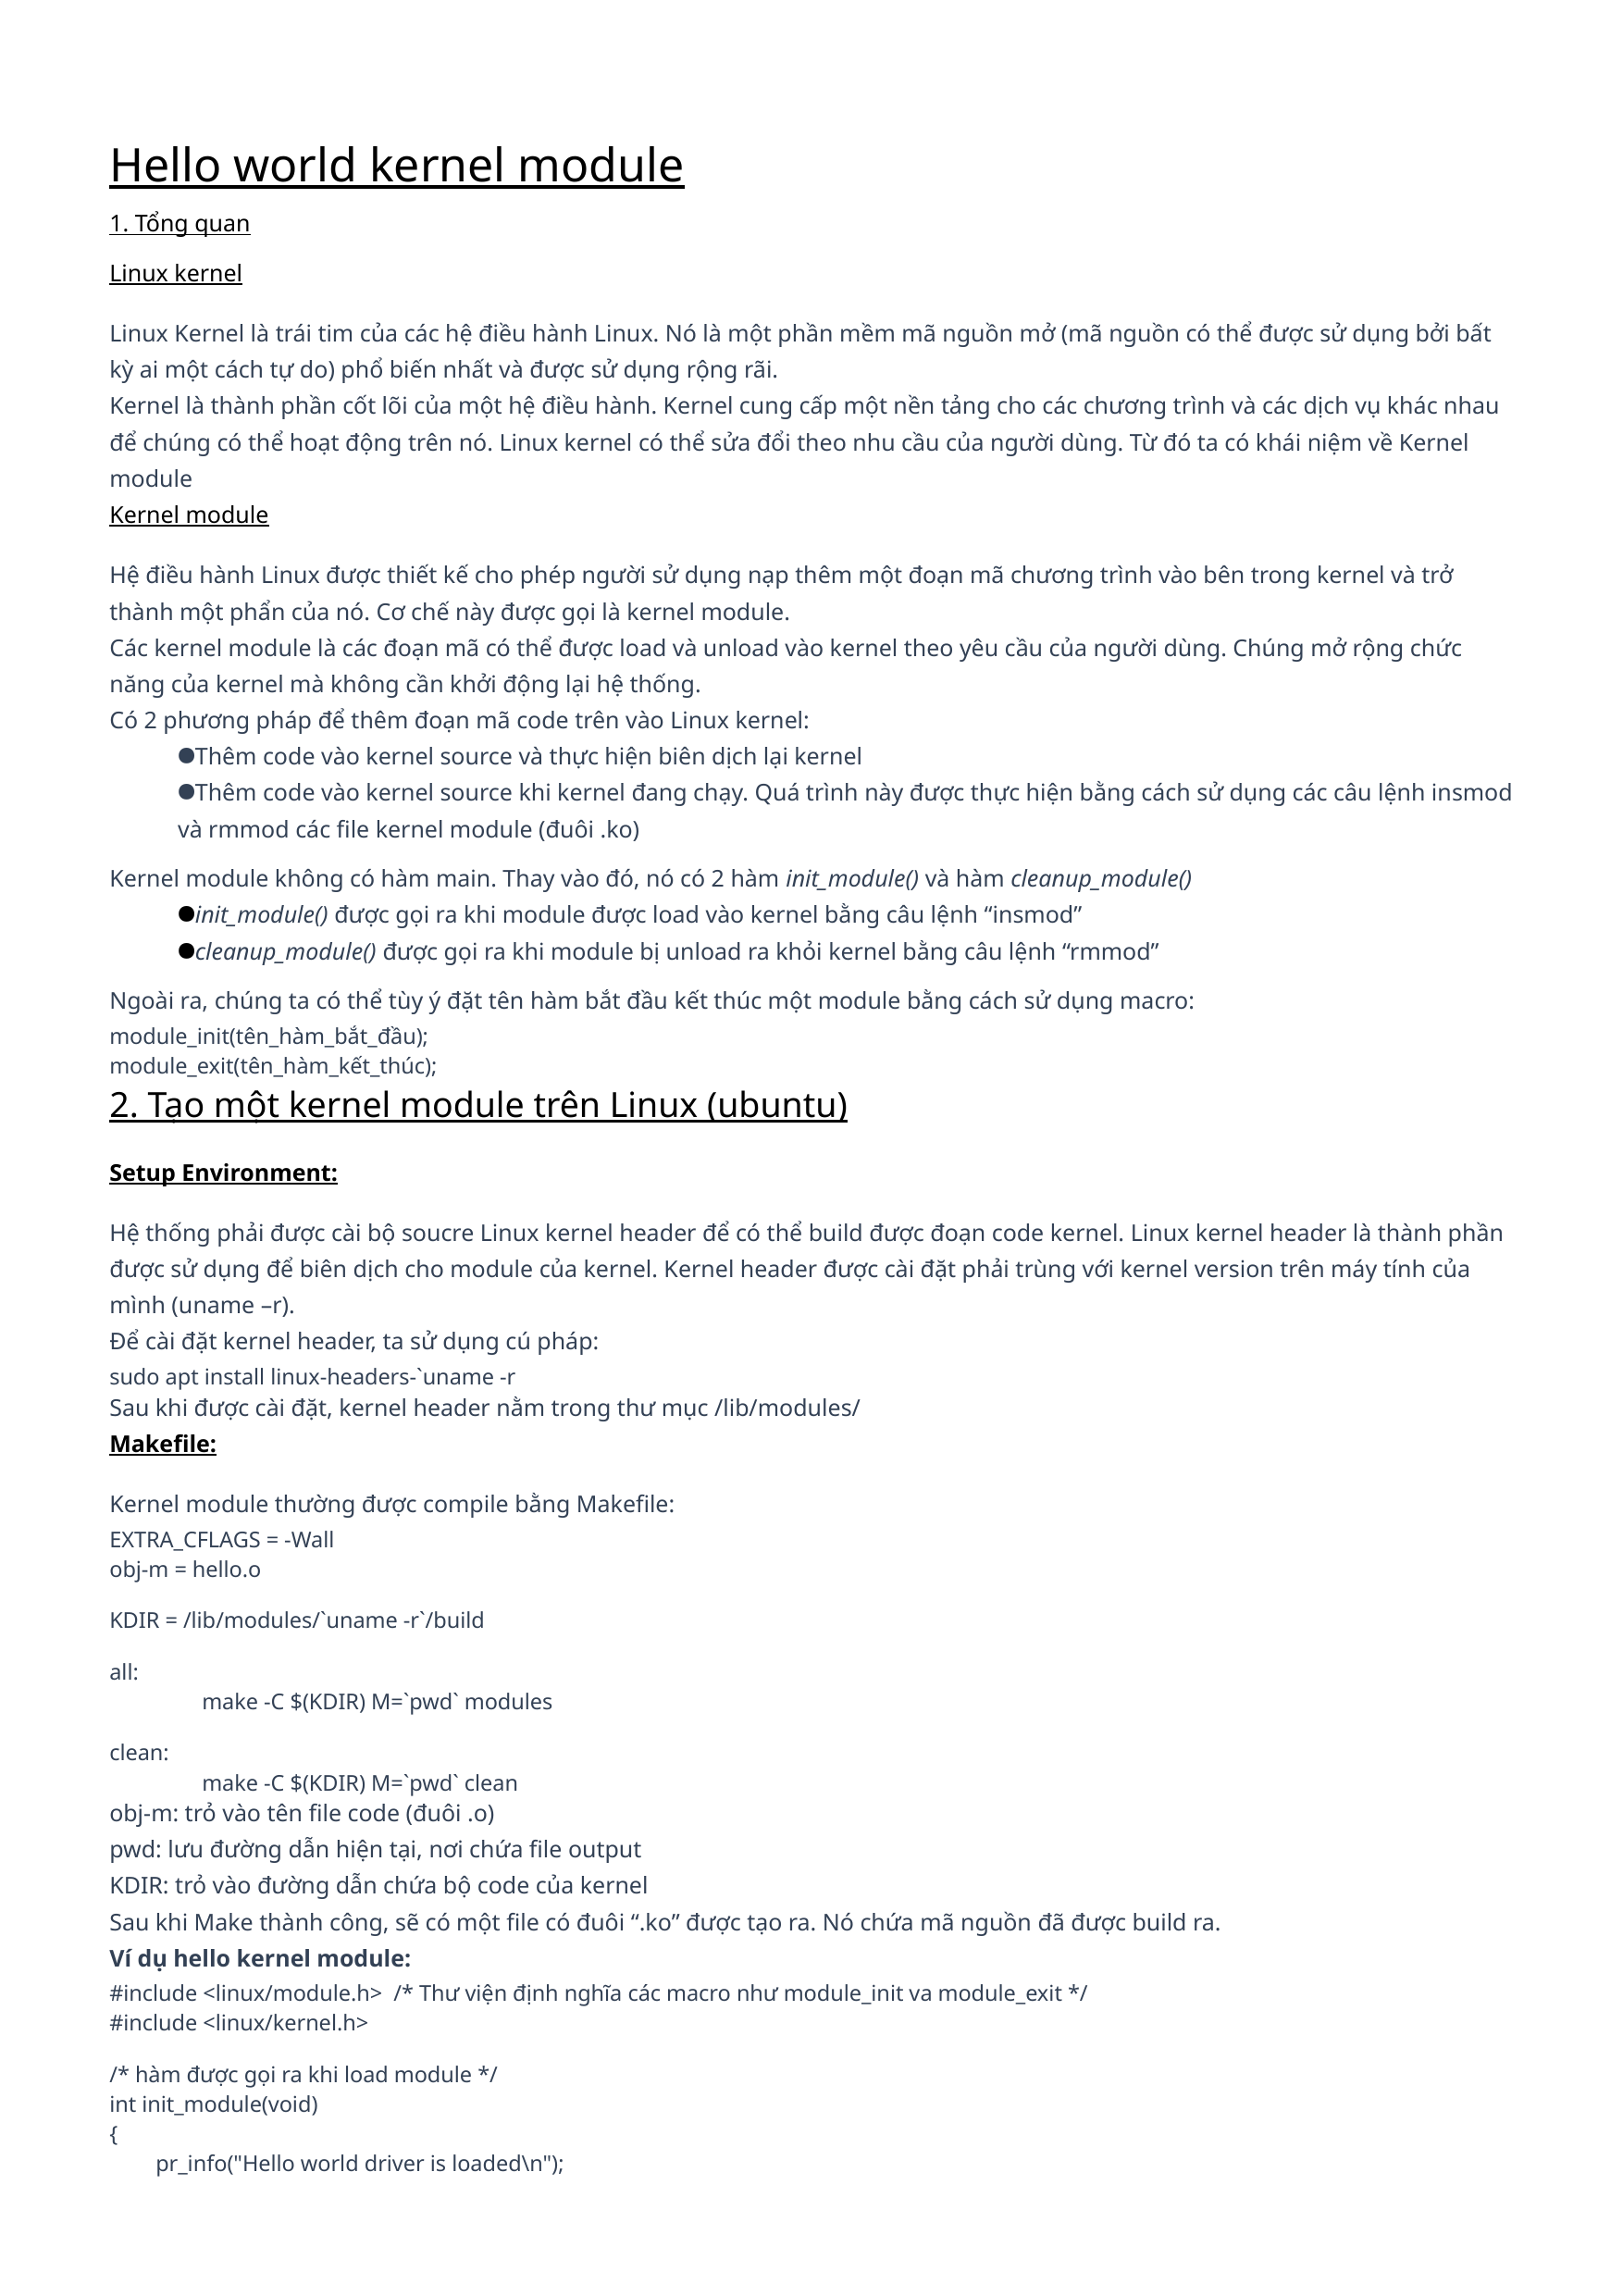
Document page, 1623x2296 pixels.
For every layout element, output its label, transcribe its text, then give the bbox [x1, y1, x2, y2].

text int init_module(void) [109, 2089, 1514, 2118]
text Ngoài ra, chúng ta có thể tùy ý đặt tên hàm bắt đầu kết thúc một module bằng cách sử dụng macro: [109, 985, 1514, 1016]
text Sau khi Make thành công, sẽ có một file có đuôi “.ko” được tạo ra. Nó chứa mã nguồn đã được build ra. [109, 1905, 1514, 1937]
text #include <linux/kernel.h> [109, 2007, 1514, 2038]
text all: [109, 1657, 1514, 1686]
text obj-m = hello.o [109, 1554, 1514, 1583]
text KDIR: trỏ vào đường dẫn chứa bộ code của kernel [109, 1869, 1514, 1901]
list Thêm code vào kernel source khi kernel đang chạy. Quá trình này được thực hiện bằng cách sử dụng các câu lệnh insmod và rmmod các file kernel module (đuôi .ko) [109, 776, 1514, 844]
text pr_info("Hello world driver is loaded\n"); [109, 2148, 1514, 2178]
list init_module() được gọi ra khi module được load vào kernel bằng câu lệnh “insmod” [109, 899, 1514, 930]
text Linux Kernel là trái tim của các hệ điều hành Linux. Nó là một phần mềm mã nguồn mở (mã nguồn có thể được sử dụng bởi bất kỳ ai một cách tự do) phổ biến nhất và được sử dụng rộng rãi. [109, 317, 1514, 385]
text Sau khi được cài đặt, kernel header nằm trong thư mục /lib/modules/ [109, 1391, 1514, 1422]
text obj-m: trỏ vào tên file code (đuôi .o) [109, 1797, 1514, 1829]
text 1. Tổng quan [109, 207, 1514, 239]
text make -C $(KDIR) M=`pwd` clean [109, 1768, 1514, 1797]
text Kernel module không có hàm main. Thay vào đó, nó có 2 hàm init_module() và hàm cleanup_module() [109, 863, 1514, 894]
list Thêm code vào kernel source và thực hiện biên dịch lại kernel [109, 740, 1514, 772]
text Ví dụ hello kernel module: [109, 1942, 1514, 1973]
text sudo apt install linux-headers-`uname -r [109, 1361, 1514, 1391]
list cleanup_module() được gọi ra khi module bị unload ra khỏi kernel bằng câu lệnh “rmmod” [109, 935, 1514, 966]
subtitle Kernel module [109, 499, 1514, 530]
text #include <linux/module.h> /* Thư viện định nghĩa các macro như module_init va module_exit */ [109, 1979, 1514, 2007]
text KDIR = /lib/modules/`uname -r`/build [109, 1605, 1514, 1635]
subtitle Makefile: [109, 1427, 1514, 1459]
text module_init(tên_hàm_bắt_đầu); [109, 1021, 1514, 1050]
subtitle Hello world kernel module [109, 132, 1514, 195]
subtitle Setup Environment: [109, 1156, 1514, 1187]
text Để cài đặt kernel header, ta sử dụng cú pháp: [109, 1325, 1514, 1357]
text { [109, 2118, 1514, 2148]
text Các kernel module là các đoạn mã có thể được load và unload vào kernel theo yêu cầu của người dùng. Chúng mở rộng chức năng của kernel mà không cần khởi động lại hệ thống. [109, 631, 1514, 700]
text Hệ điều hành Linux được thiết kế cho phép người sử dụng nạp thêm một đoạn mã chương trình vào bên trong kernel và trở thành một phẩn của nó. Cơ chế này được gọi là kernel module. [109, 559, 1514, 627]
text clean: [109, 1738, 1514, 1768]
text make -C $(KDIR) M=`pwd` modules [109, 1686, 1514, 1716]
text module_exit(tên_hàm_kết_thúc); [109, 1050, 1514, 1080]
text EXTRA_CFLAGS = -Wall [109, 1524, 1514, 1554]
text pwd: lưu đường dẫn hiện tại, nơi chứa file output [109, 1833, 1514, 1865]
text /* hàm được gọi ra khi load module */ [109, 2059, 1514, 2089]
subtitle Linux kernel [109, 256, 1514, 289]
text Kernel là thành phần cốt lõi của một hệ điều hành. Kernel cung cấp một nền tảng cho các chương trình và các dịch vụ khác nhau để chúng có thể hoạt động trên nó. Linux kernel có thể sửa đổi theo nhu cầu của người dùng. Từ đó ta có khái niệm về Kernel module [109, 390, 1514, 493]
text Hệ thống phải được cài bộ soucre Linux kernel header để có thể build được đoạn code kernel. Linux kernel header là thành phần được sử dụng để biên dịch cho module của kernel. Kernel header được cài đặt phải trùng với kernel version trên máy tính của mình (uname –r). [109, 1217, 1514, 1321]
text Kernel module thường được compile bằng Makefile: [109, 1488, 1514, 1520]
subtitle 2. Tạo một kernel module trên Linux (ubuntu) [109, 1080, 1514, 1127]
text Có 2 phương pháp để thêm đoạn mã code trên vào Linux kernel: [109, 704, 1514, 736]
